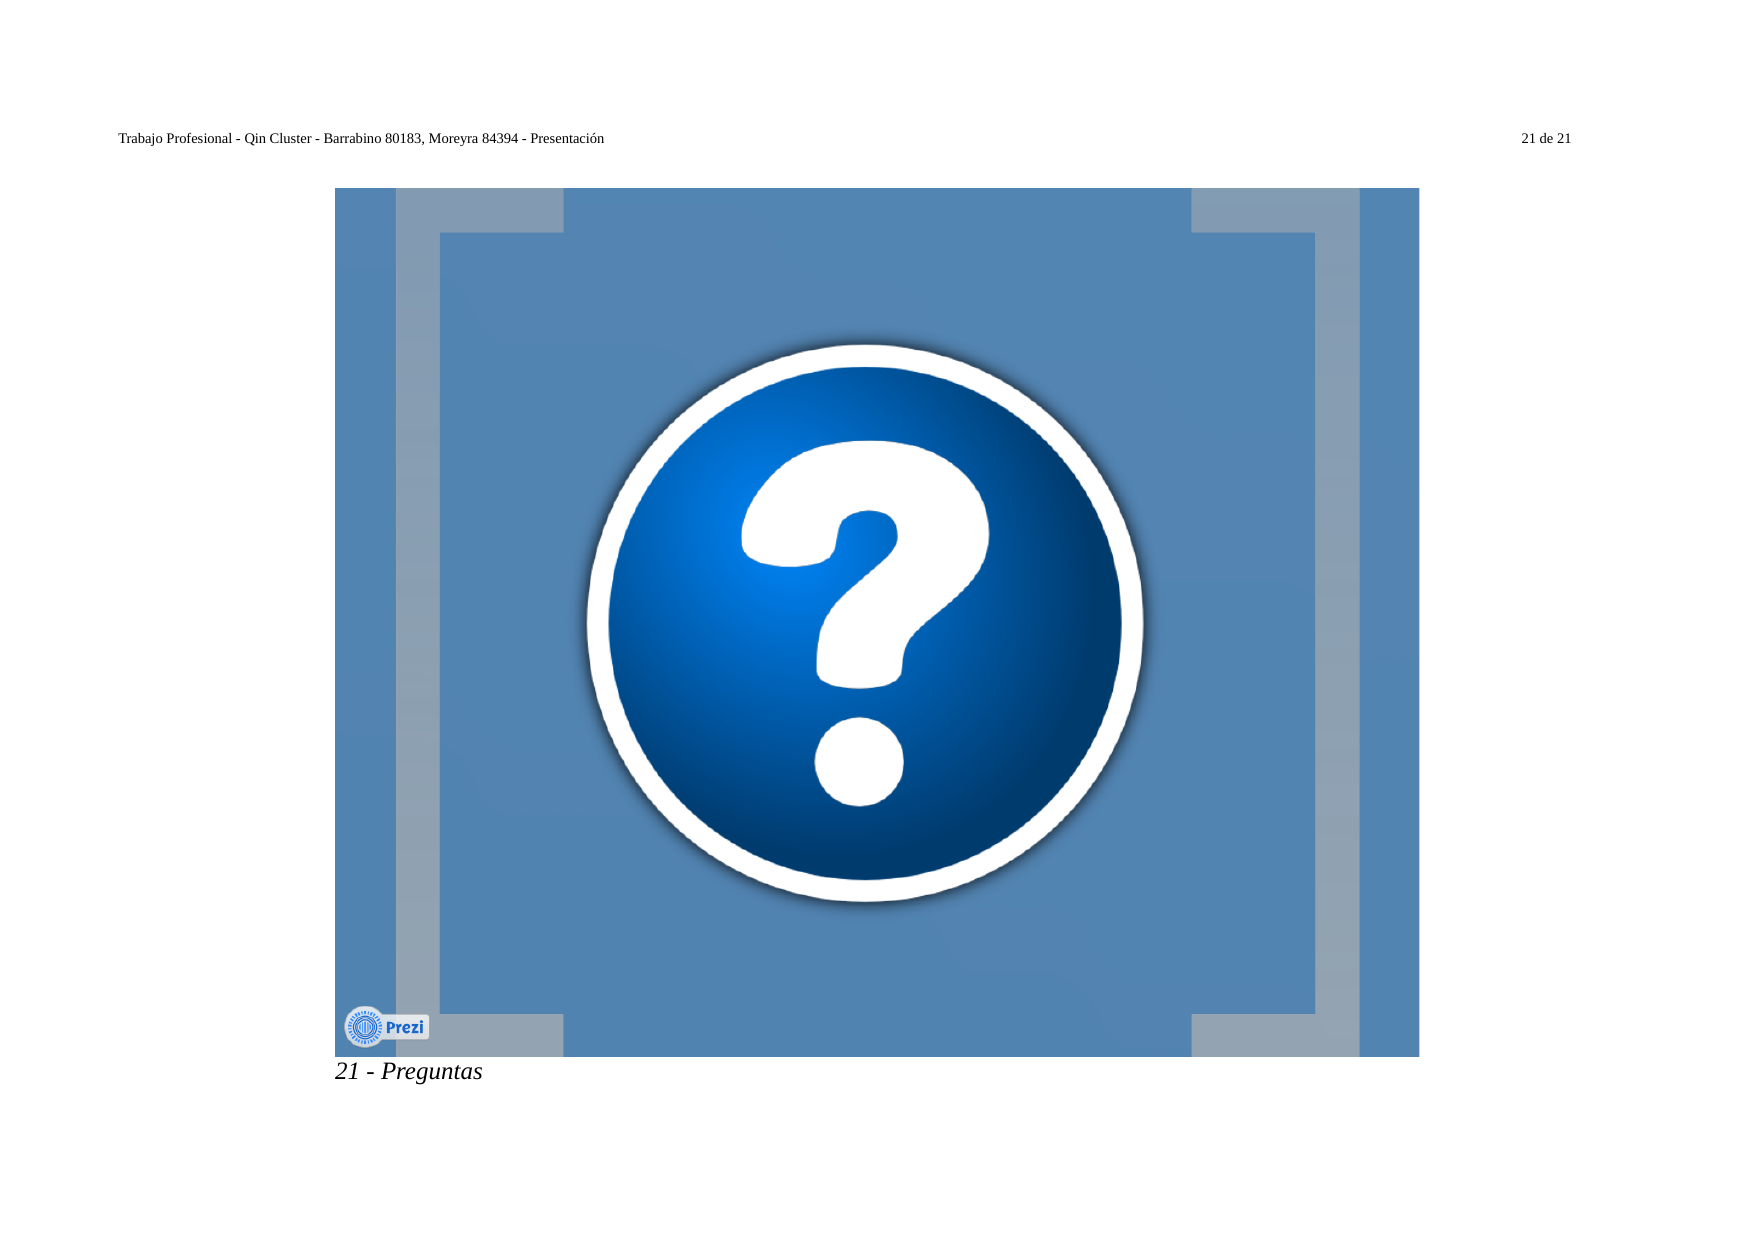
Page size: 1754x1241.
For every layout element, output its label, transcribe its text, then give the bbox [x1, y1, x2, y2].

picture [335, 188, 1420, 1057]
text 21 - Preguntas [335, 1057, 1419, 1085]
